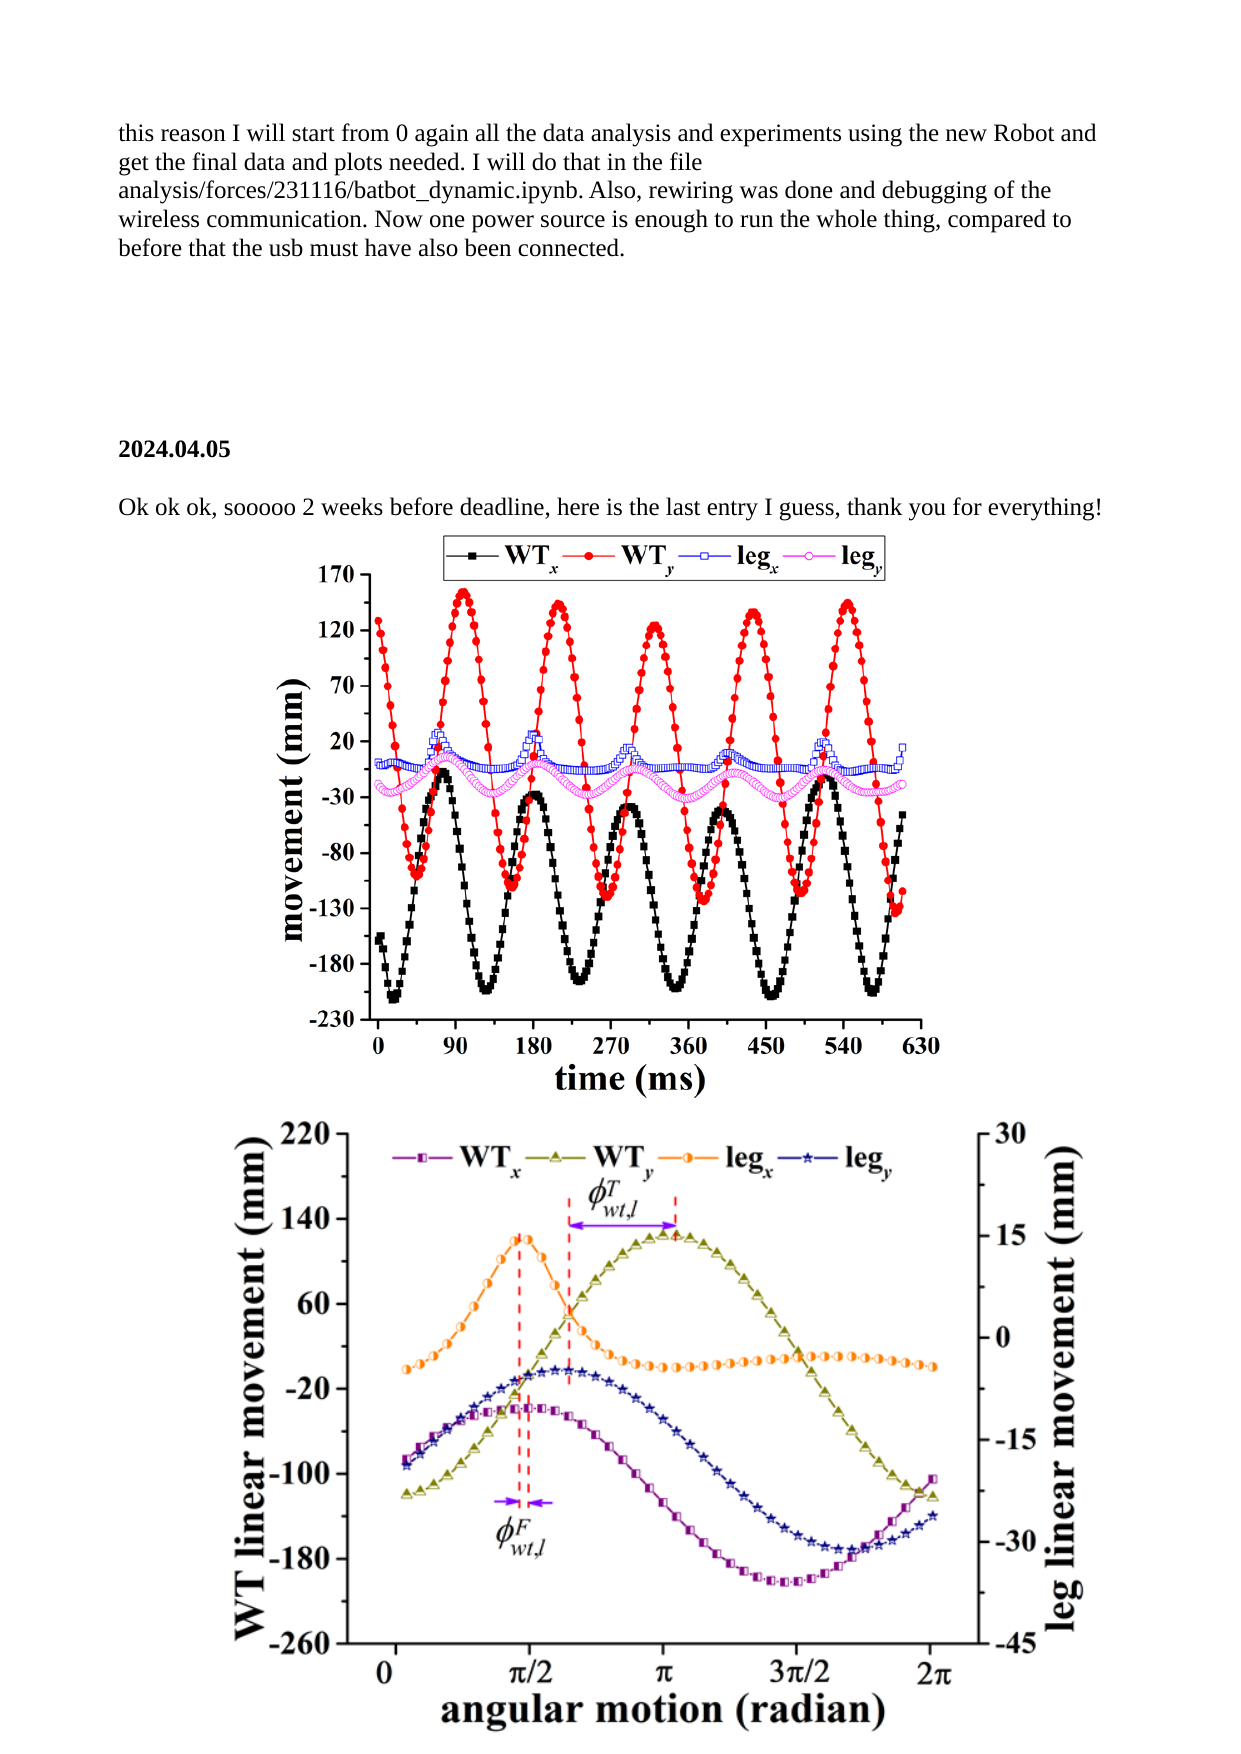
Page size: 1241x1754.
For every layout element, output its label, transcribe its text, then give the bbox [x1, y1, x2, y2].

picture [227, 1110, 1092, 1736]
text 2024.04.05 [118, 434, 1122, 463]
picture [273, 531, 941, 1103]
text this reason I will start from 0 again all the data analysis and experiments using the new Robot and get the final data and plots needed. I will do that in the file analysis/forces/231116/batbot_dynamic.ipynb. Also, rewiring was done and debugging of the wireless communication. Now one power source is enough to run the whole thing, compared to before that the usb must have also been connected. [118, 118, 1122, 262]
text Ok ok ok, sooooo 2 weeks before deadline, here is the last entry I guess, thank you for everything! [118, 492, 1122, 521]
